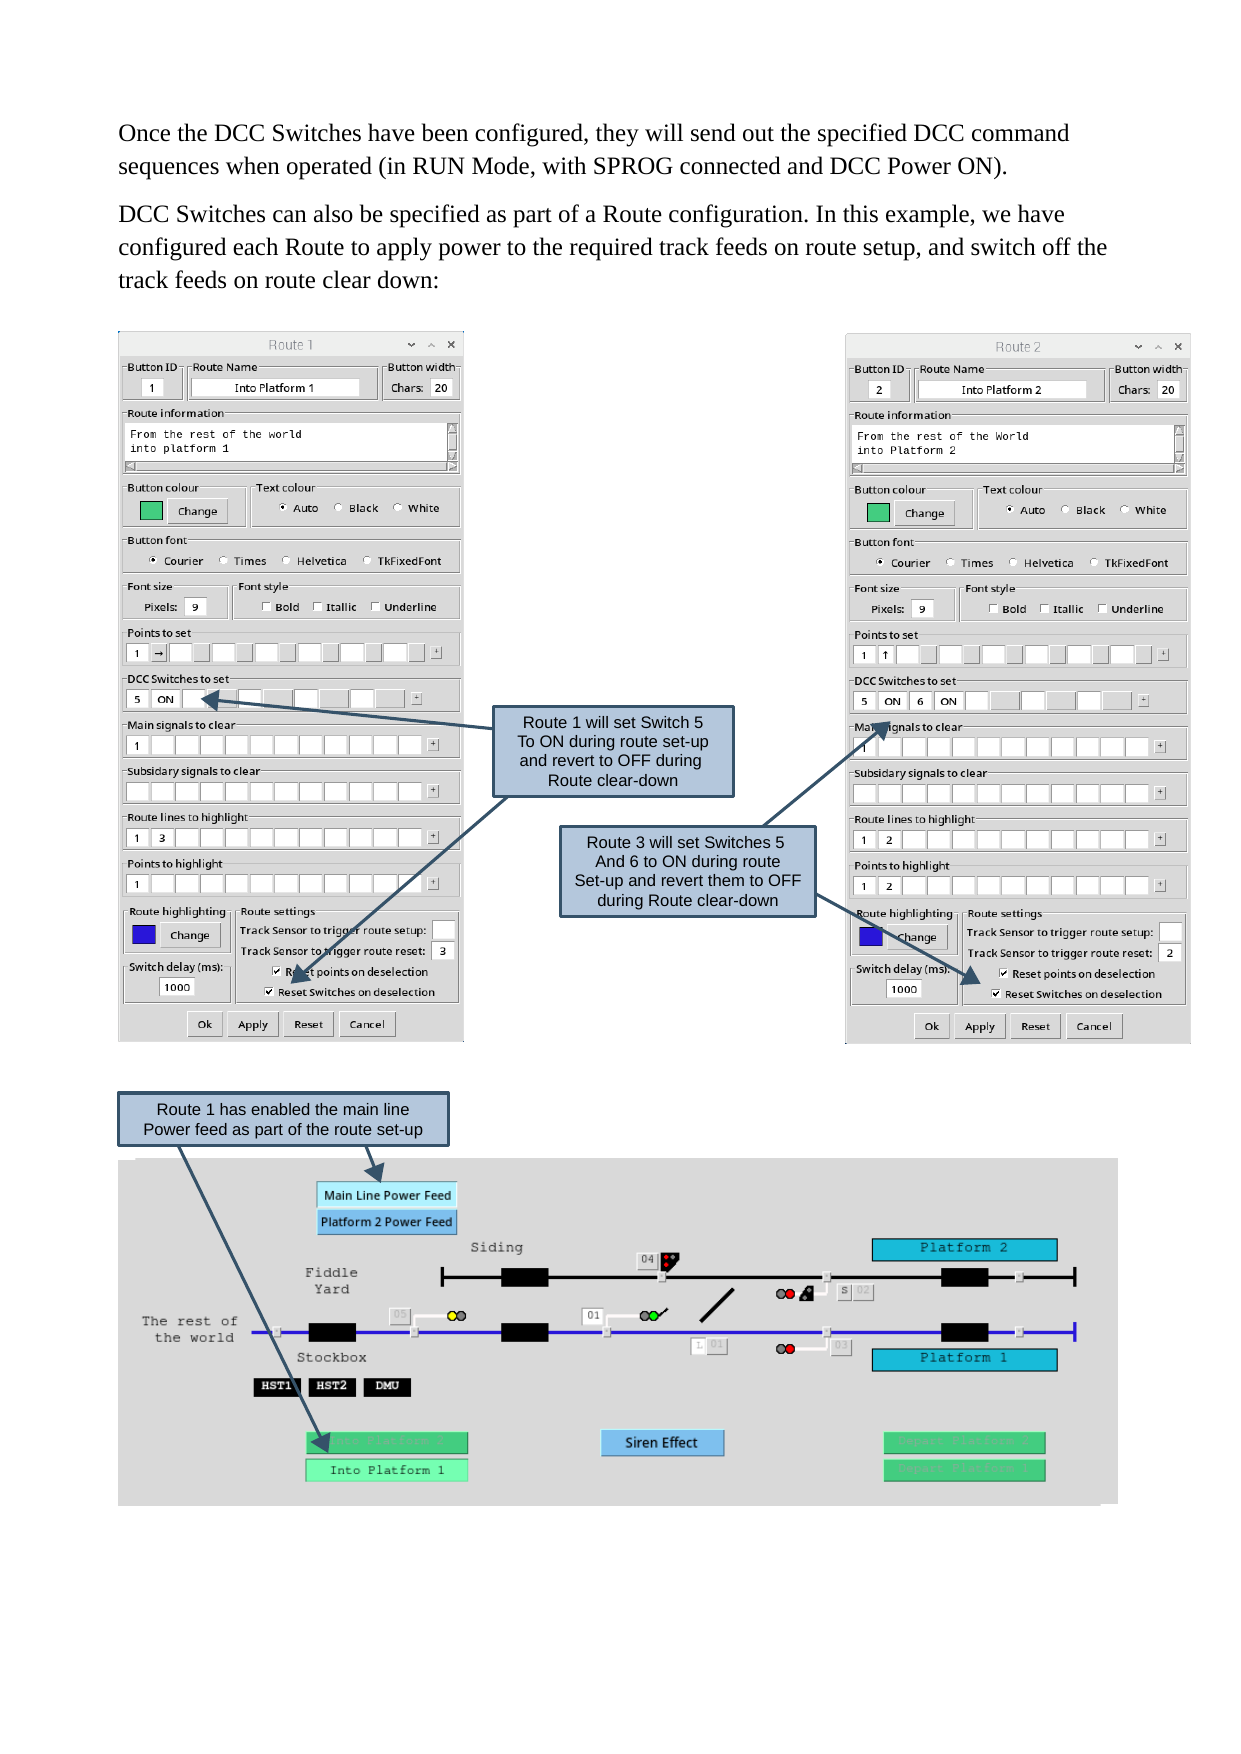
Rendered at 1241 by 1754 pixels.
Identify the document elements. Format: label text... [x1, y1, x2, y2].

text DCC Switches can also be specified as part of a Route configuration. In this example, we have configured each Route to apply power to the required track feeds on route setup, and switch off the track feeds on route clear down: [118, 199, 1122, 293]
picture [118, 1158, 1118, 1506]
picture [845, 333, 1191, 1044]
text Once the DCC Switches have been configured, they will send out the specified DCC command sequences when operated (in RUN Mode, with SPROG connected and DCC Power ON). [118, 118, 1122, 180]
picture [118, 331, 464, 1042]
